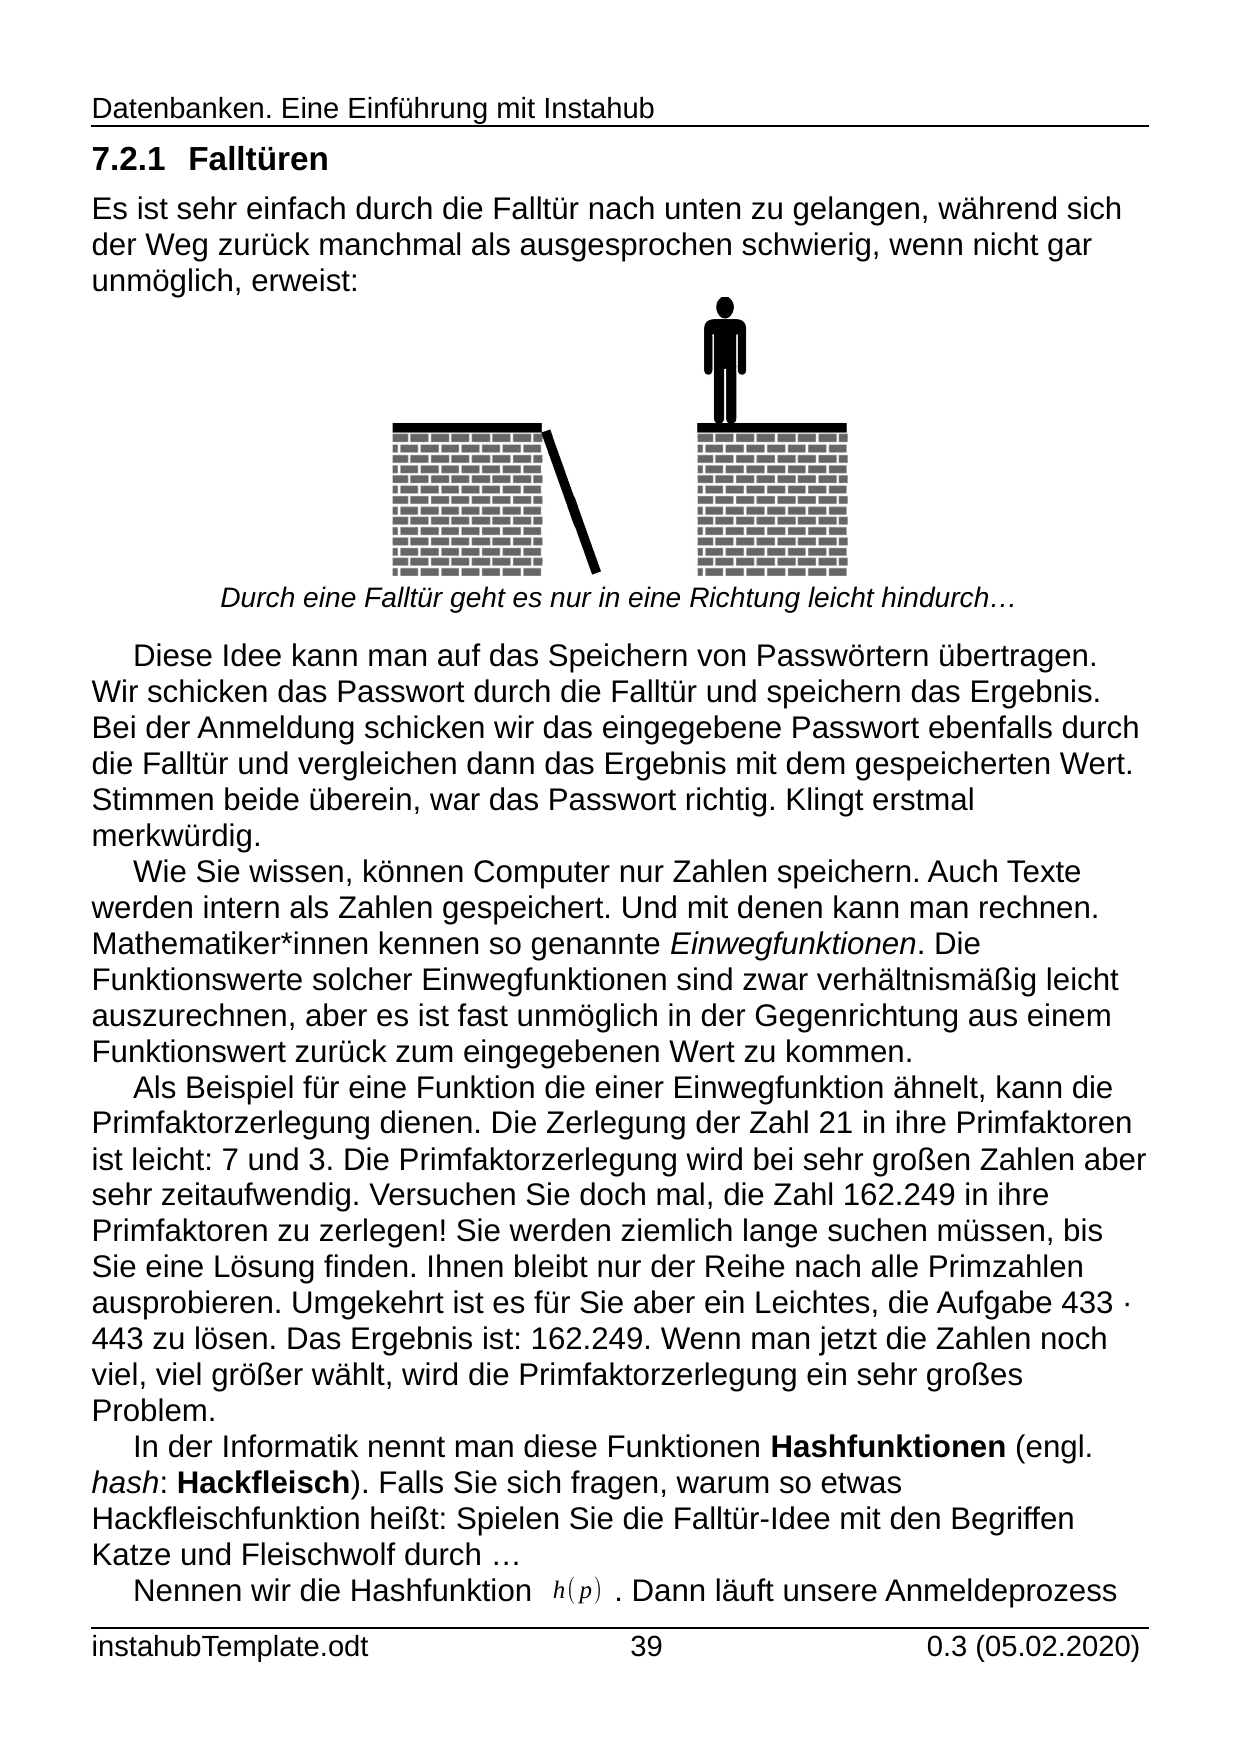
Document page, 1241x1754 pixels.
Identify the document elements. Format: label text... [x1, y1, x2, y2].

text Als Beispiel für eine Funktion die einer Einwegfunktion ähnelt, kann die Primfaktorzerlegung dienen. Die Zerlegung der Zahl 21 in ihre Primfaktoren ist leicht: 7 und 3. Die Primfaktorzerlegung wird bei sehr großen Zahlen aber sehr zeitaufwendig. Versuchen Sie doch mal, die Zahl 162.249 in ihre Primfaktoren zu zerlegen! Sie werden ziemlich lange suchen müssen, bis Sie eine Lösung finden. Ihnen bleibt nur der Reihe nach alle Primzahlen ausprobieren. Umgekehrt ist es für Sie aber ein Leichtes, die Aufgabe 433 · 443 zu lösen. Das Ergebnis ist: 162.249. Wenn man jetzt die Zahlen noch viel, viel größer wählt, wird die Primfaktorzerlegung ein sehr großes Problem. [91, 1069, 1149, 1428]
text Wie Sie wissen, können Computer nur Zahlen speichern. Auch Texte werden intern als Zahlen gespeichert. Und mit denen kann man rechnen. Mathematiker*innen kennen so genannte Einwegfunktionen. Die Funktionswerte solcher Einwegfunktionen sind zwar verhältnismäßig leicht auszurechnen, aber es ist fast unmöglich in der Gegenrichtung aus einem Funktionswert zurück zum eingegebenen Wert zu kommen. [91, 853, 1149, 1069]
picture [392, 297, 848, 576]
text Durch eine Falltür geht es nur in eine Richtung leicht hindurch… [91, 581, 1149, 614]
text In der Informatik nennt man diese Funktionen Hashfunktionen (engl. hash: Hackfleisch). Falls Sie sich fragen, warum so etwas Hackfleischfunktion heißt: Spielen Sie die Falltür-Idee mit den Begriffen Katze und Fleischwolf durch … [91, 1428, 1149, 1572]
text Es ist sehr einfach durch die Falltür nach unten zu gelangen, während sich der Weg zurück manchmal als ausgesprochen schwierig, wenn nicht gar unmöglich, erweist: [91, 190, 1149, 297]
text Nennen wir die Hashfunktion . Dann läuft unsere Anmeldeprozess [91, 1572, 1149, 1608]
text Diese Idee kann man auf das Speichern von Passwörtern übertragen. Wir schicken das Passwort durch die Falltür und speichern das Ergebnis. Bei der Anmeldung schicken wir das eingegebene Passwort ebenfalls durch die Falltür und vergleichen dann das Ergebnis mit dem gespeicherten Wert. Stimmen beide überein, war das Passwort richtig. Klingt erstmal merkwürdig. [91, 637, 1149, 853]
subtitle Falltüren [91, 139, 1149, 177]
